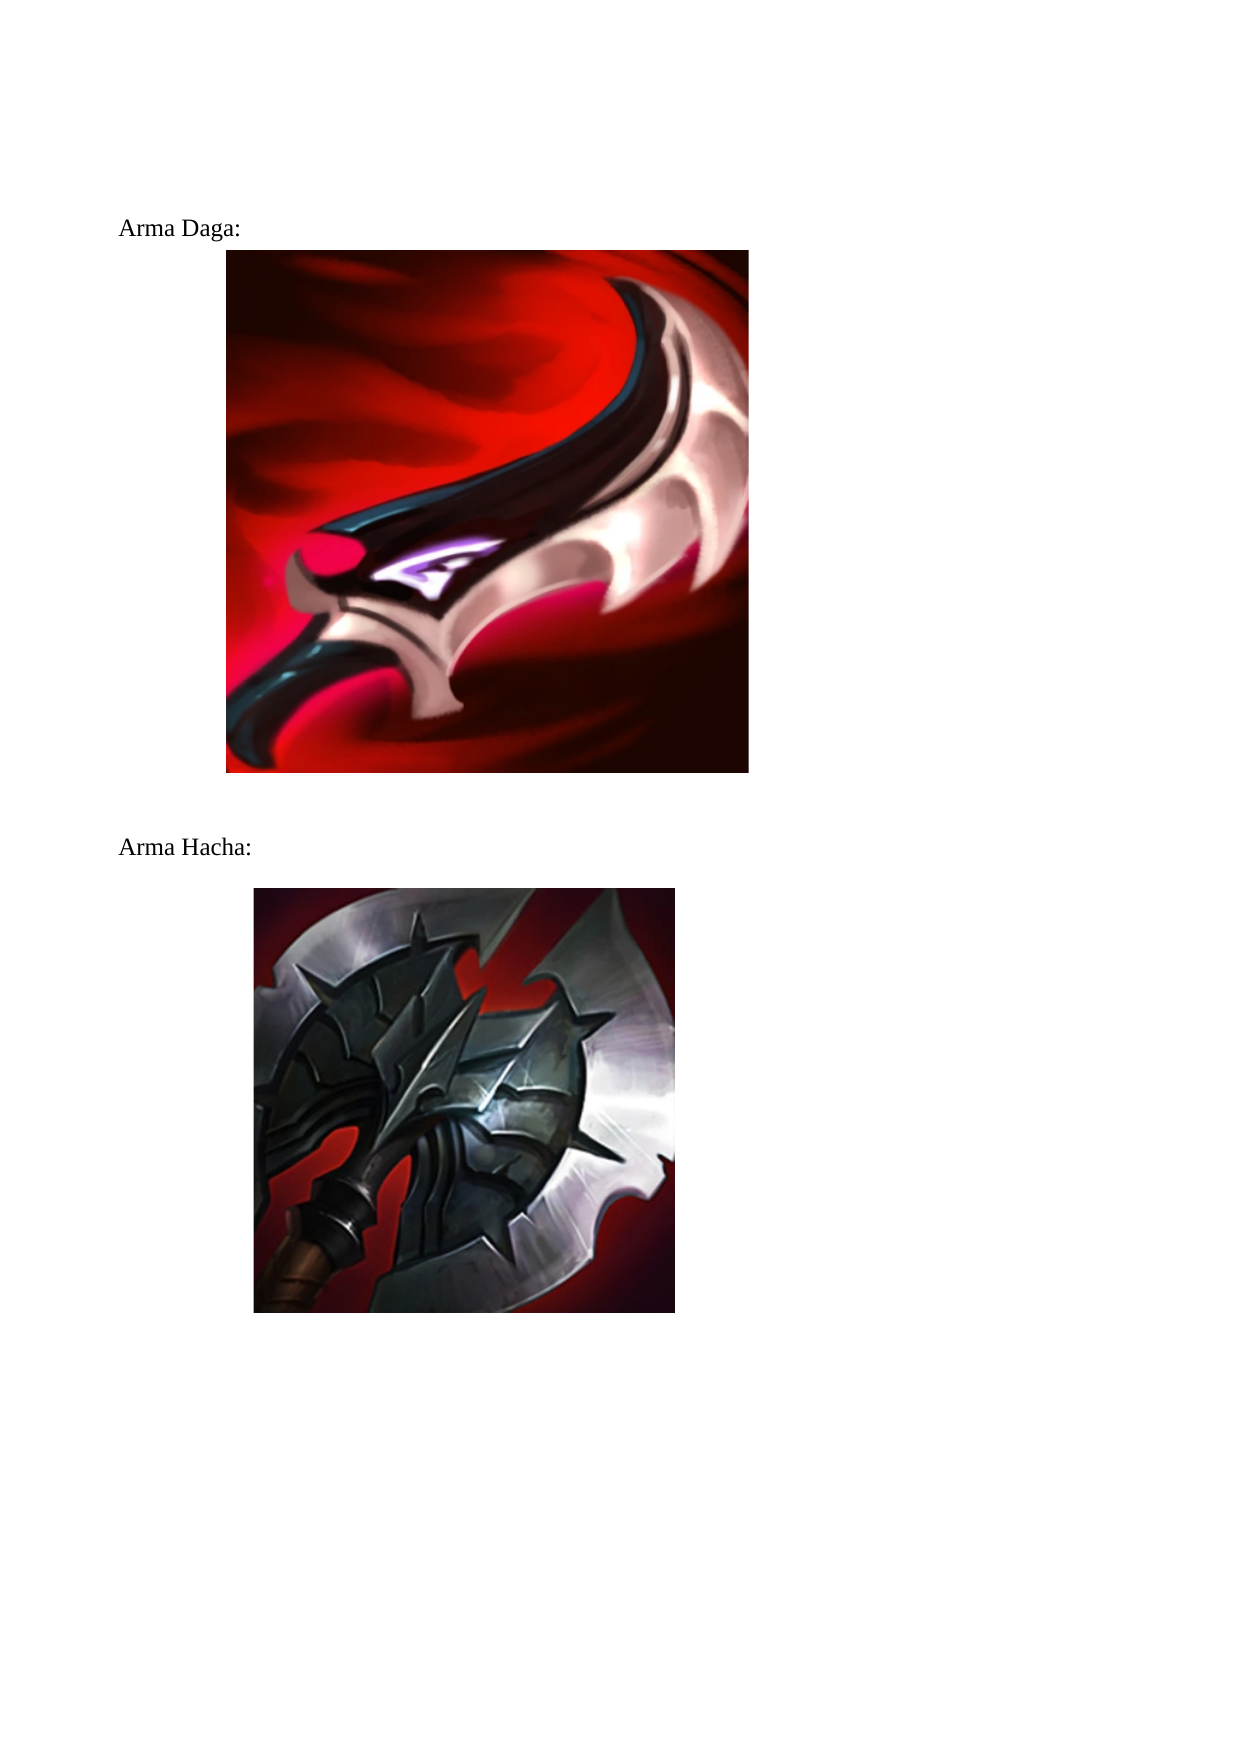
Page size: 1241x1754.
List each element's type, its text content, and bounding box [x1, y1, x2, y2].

text Arma Daga: [118, 213, 1122, 242]
picture [253, 888, 675, 1313]
picture [226, 250, 749, 773]
text Arma Hacha: [118, 832, 1122, 861]
